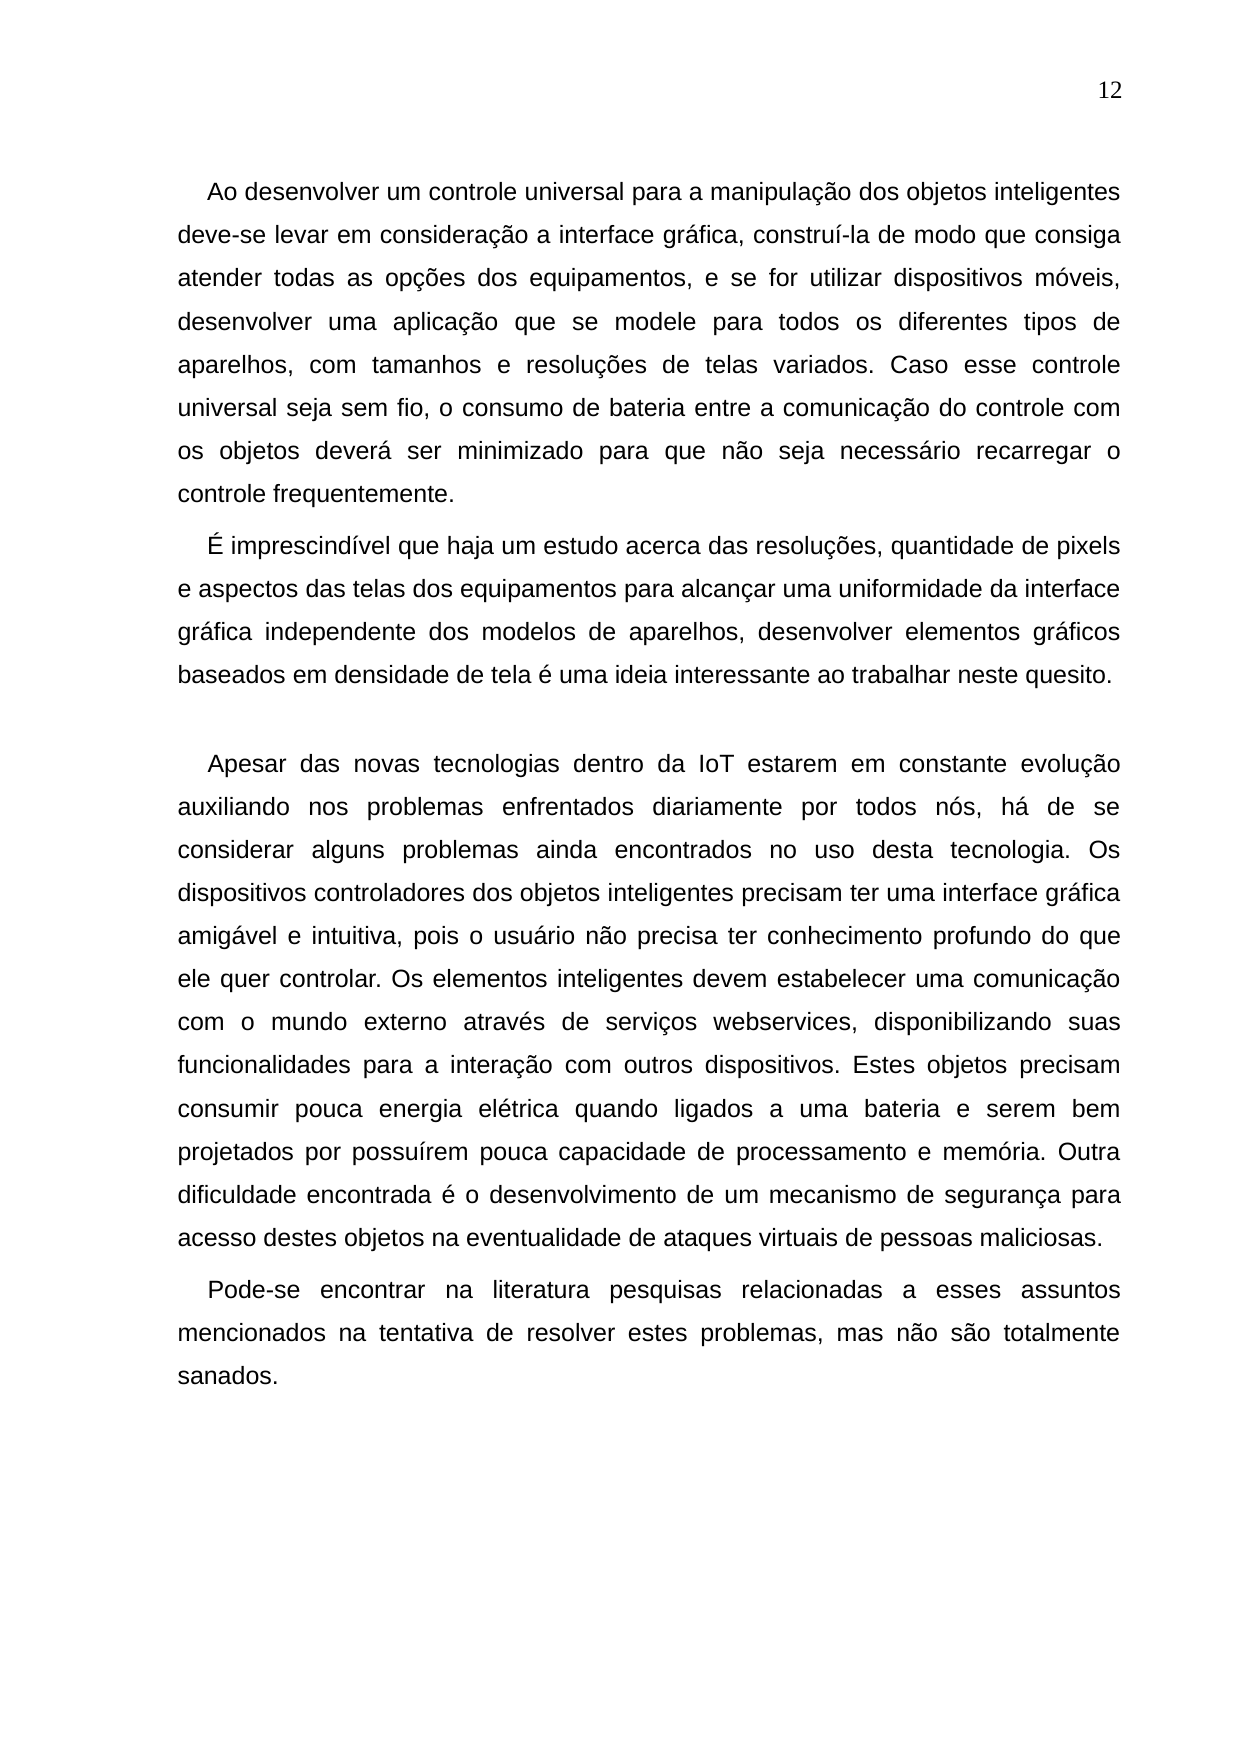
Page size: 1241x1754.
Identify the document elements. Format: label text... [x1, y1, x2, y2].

text Apesar das novas tecnologias dentro da IoT estarem em constante evolução auxiliando nos problemas enfrentados diariamente por todos nós, há de se considerar alguns problemas ainda encontrados no uso desta tecnologia. Os dispositivos controladores dos objetos inteligentes precisam ter uma interface gráfica amigável e intuitiva, pois o usuário não precisa ter conhecimento profundo do que ele quer controlar. Os elementos inteligentes devem estabelecer uma comunicação com o mundo externo através de serviços webservices, disponibilizando suas funcionalidades para a interação com outros dispositivos. Estes objetos precisam consumir pouca energia elétrica quando ligados a uma bateria e serem bem projetados por possuírem pouca capacidade de processamento e memória. Outra dificuldade encontrada é o desenvolvimento de um mecanismo de segurança para acesso destes objetos na eventualidade de ataques virtuais de pessoas maliciosas. [177, 748, 1122, 1252]
text É imprescindível que haja um estudo acerca das resoluções, quantidade de pixels e aspectos das telas dos equipamentos para alcançar uma uniformidade da interface gráfica independente dos modelos de aparelhos, desenvolver elementos gráficos baseados em densidade de tela é uma ideia interessante ao trabalhar neste quesito. [177, 531, 1122, 689]
text Ao desenvolver um controle universal para a manipulação dos objetos inteligentes deve-se levar em consideração a interface gráfica, construí-la de modo que consiga atender todas as opções dos equipamentos, e se for utilizar dispositivos móveis, desenvolver uma aplicação que se modele para todos os diferentes tipos de aparelhos, com tamanhos e resoluções de telas variados. Caso esse controle universal seja sem fio, o consumo de bateria entre a comunicação do controle com os objetos deverá ser minimizado para que não seja necessário recarregar o controle frequentemente. [177, 177, 1122, 508]
text Pode-se encontrar na literatura pesquisas relacionadas a esses assuntos mencionados na tentativa de resolver estes problemas, mas não são totalmente sanados. [177, 1275, 1122, 1390]
